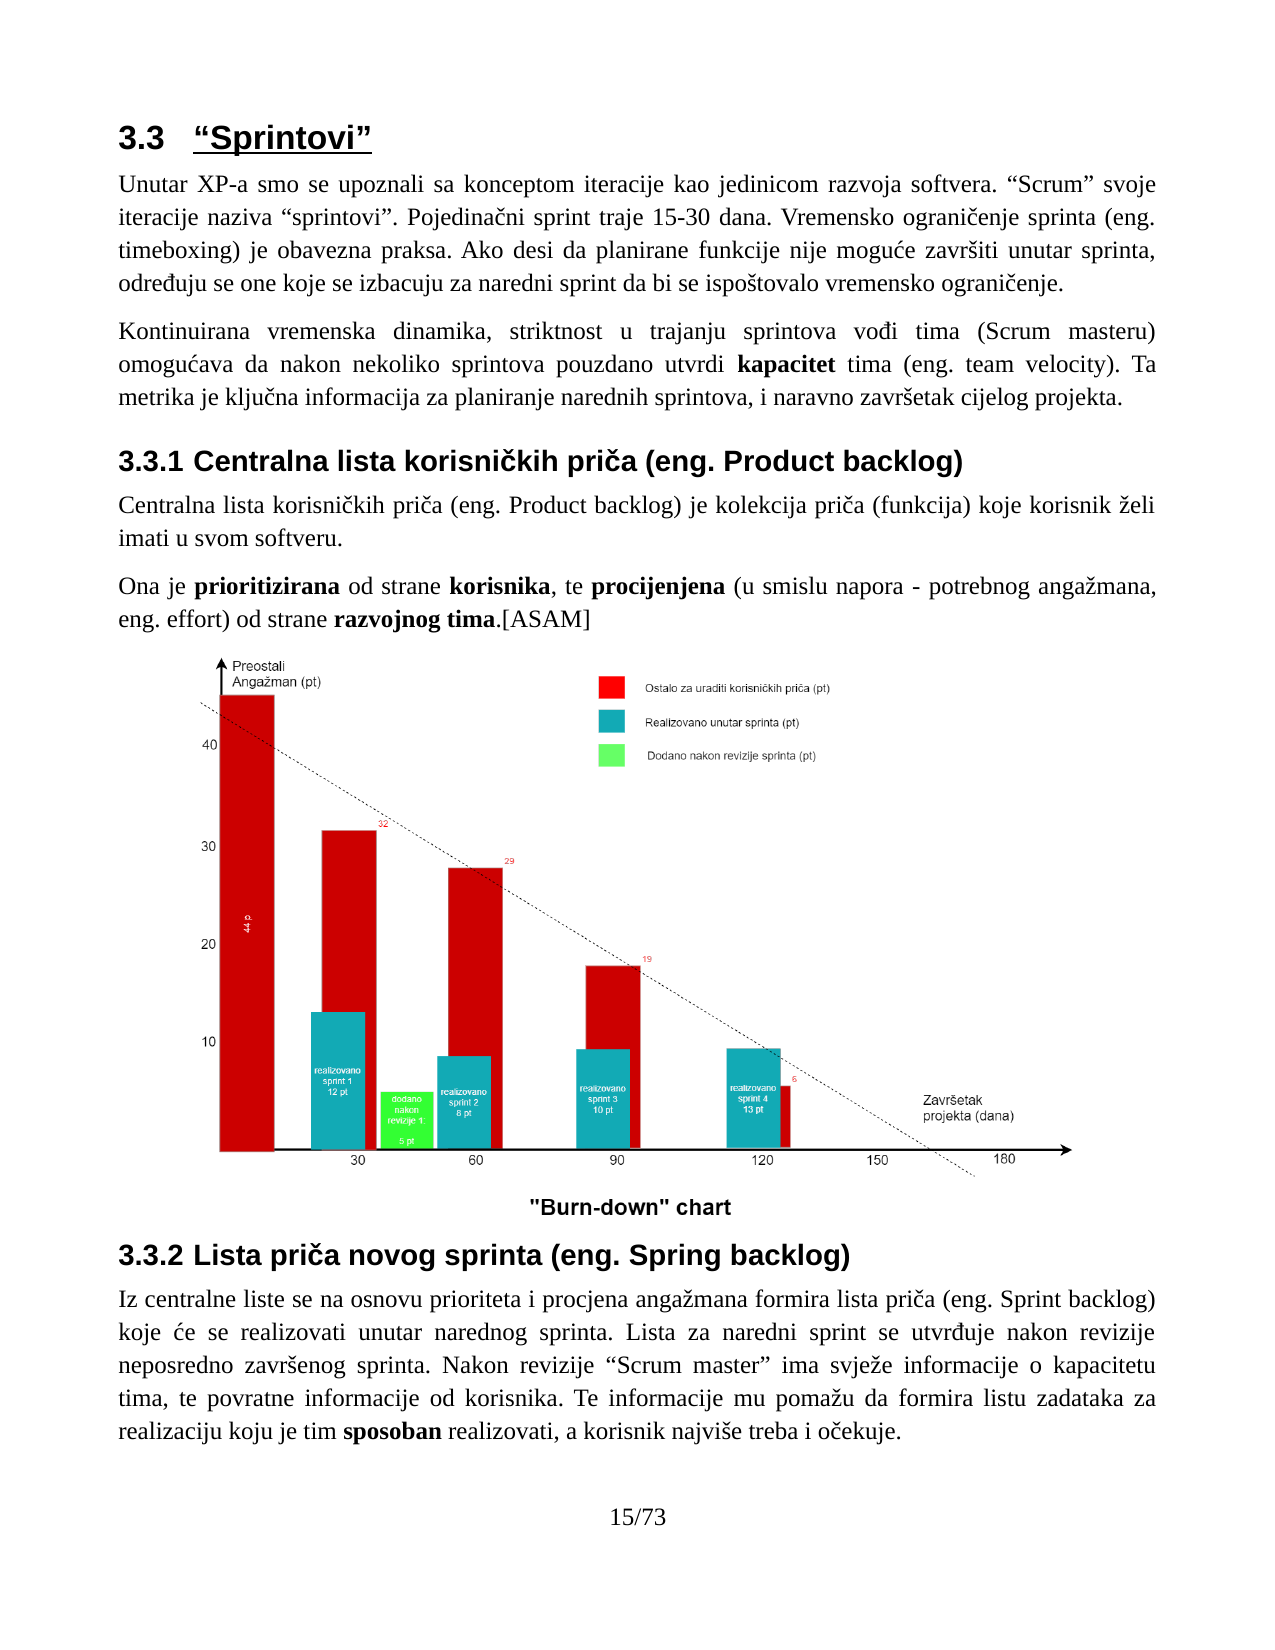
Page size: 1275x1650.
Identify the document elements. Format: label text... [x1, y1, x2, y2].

text Kontinuirana vremenska dinamika, striktnost u trajanju sprintova vođi tima (Scrum masteru) omogućava da nakon nekoliko sprintova pouzdano utvrdi kapacitet tima (eng. team velocity). Ta metrika je ključna informacija za planiranje narednih sprintova, i naravno završetak cijelog projekta. [118, 316, 1157, 411]
text Iz centralne liste se na osnovu prioriteta i procjena angažmana formira lista priča (eng. Sprint backlog) koje će se realizovati unutar narednog sprinta. Lista za naredni sprint se utvrđuje nakon revizije neposredno završenog sprinta. Nakon revizije “Scrum master” ima svježe informacije o kapacitetu tima, te povratne informacije od korisnika. Te informacije mu pomažu da formira listu zadataka za realizaciju koju je tim sposoban realizovati, a korisnik najviše treba i očekuje. [118, 1284, 1157, 1444]
text Centralna lista korisničkih priča (eng. Product backlog) je kolekcija priča (funkcija) koje korisnik želi imati u svom softveru. [118, 490, 1157, 552]
subtitle Centralna lista korisničkih priča (eng. Product backlog) [118, 444, 1157, 478]
picture [196, 651, 1079, 1226]
subtitle Lista priča novog sprinta (eng. Spring backlog) [118, 1237, 1157, 1271]
text Unutar XP-a smo se upoznali sa konceptom iteracije kao jedinicom razvoja softvera. “Scrum” svoje iteracije naziva “sprintovi”. Pojedinačni sprint traje 15-30 dana. Vremensko ograničenje sprinta (eng. timeboxing) je obavezna praksa. Ako desi da planirane funkcije nije moguće završiti unutar sprinta, određuju se one koje se izbacuju za naredni sprint da bi se ispoštovalo vremensko ograničenje. [118, 169, 1157, 297]
text Ona je prioritizirana od strane korisnika, te procijenjena (u smislu napora - potrebnog angažmana, eng. effort) od strane razvojnog tima.[ASAM] [118, 571, 1157, 633]
subtitle “Sprintovi” [118, 118, 1157, 157]
